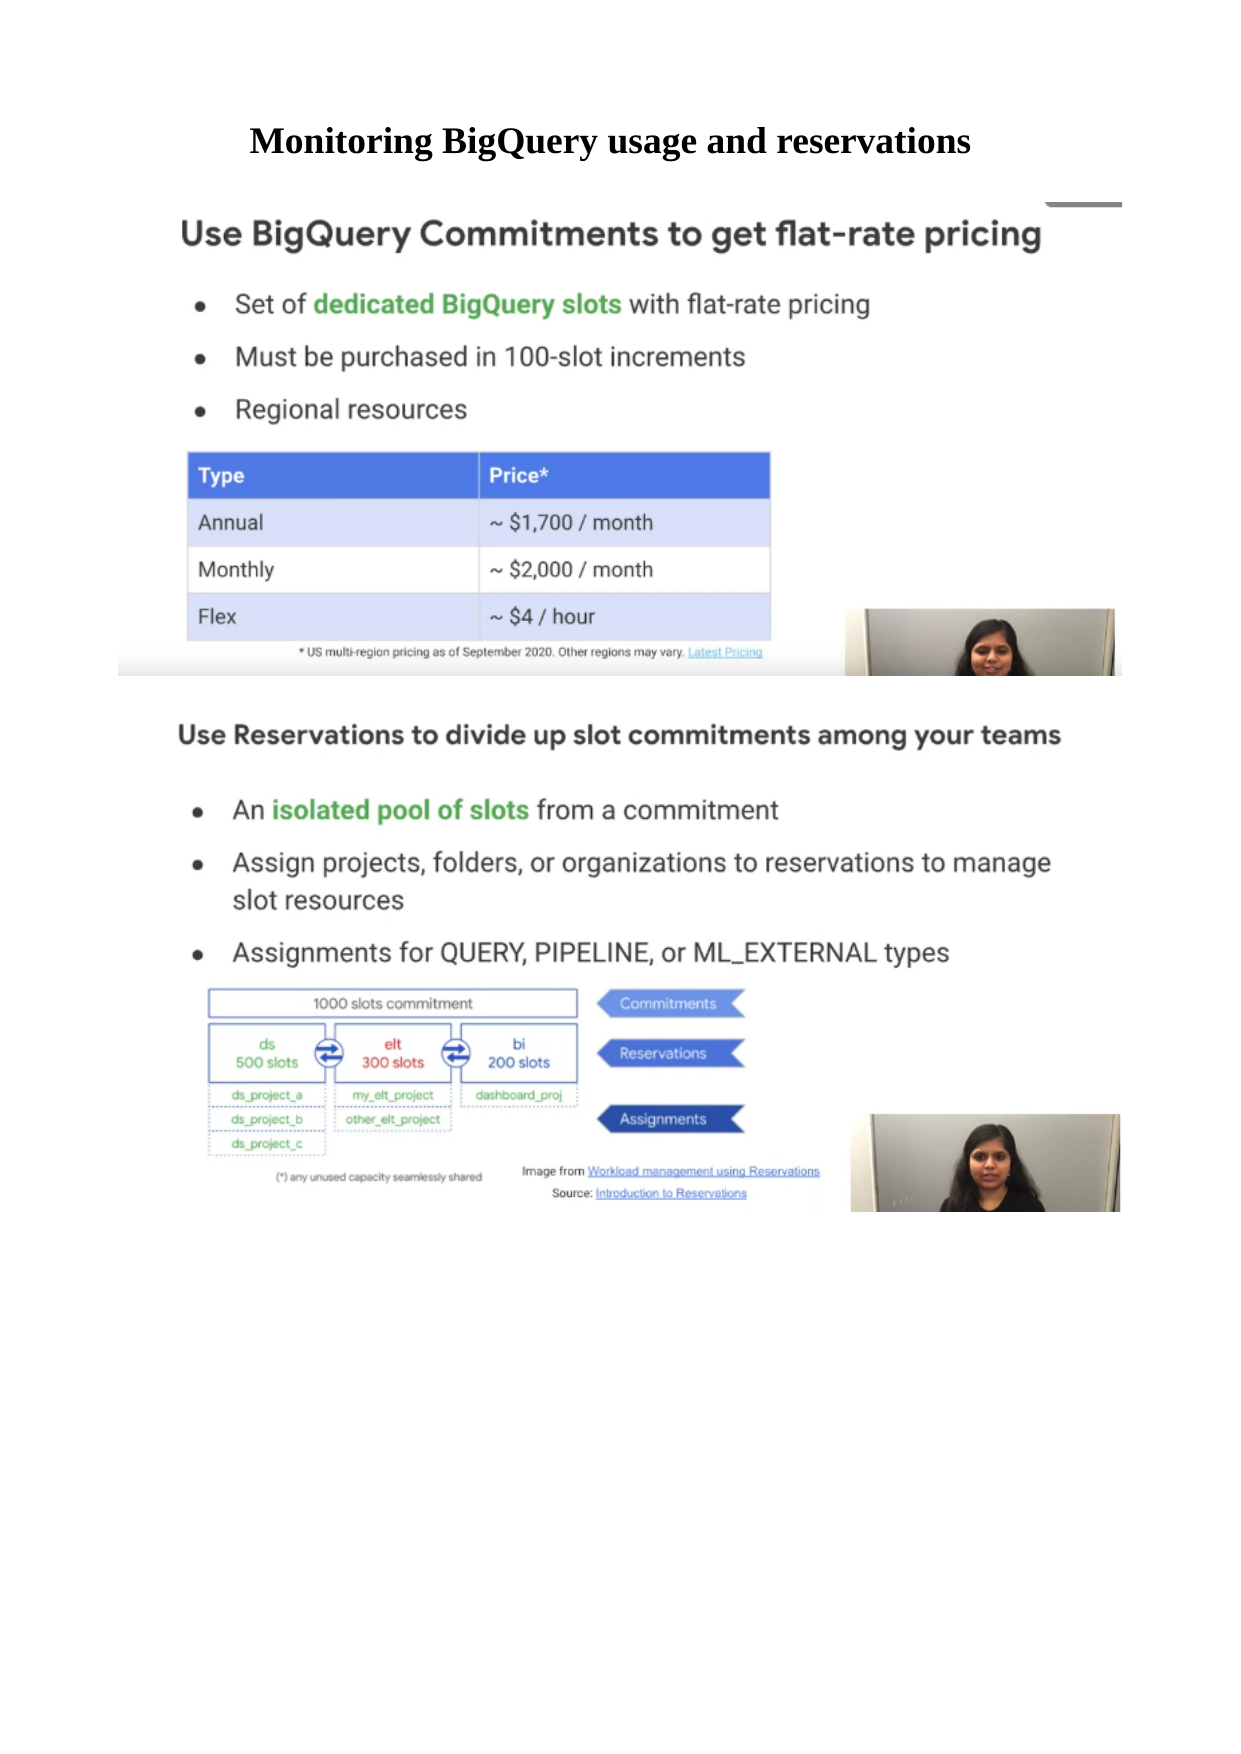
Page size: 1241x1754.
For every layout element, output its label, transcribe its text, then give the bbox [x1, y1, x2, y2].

subtitle Monitoring BigQuery usage and reservations [118, 118, 1122, 161]
picture [118, 202, 1123, 676]
picture [118, 704, 1123, 1212]
